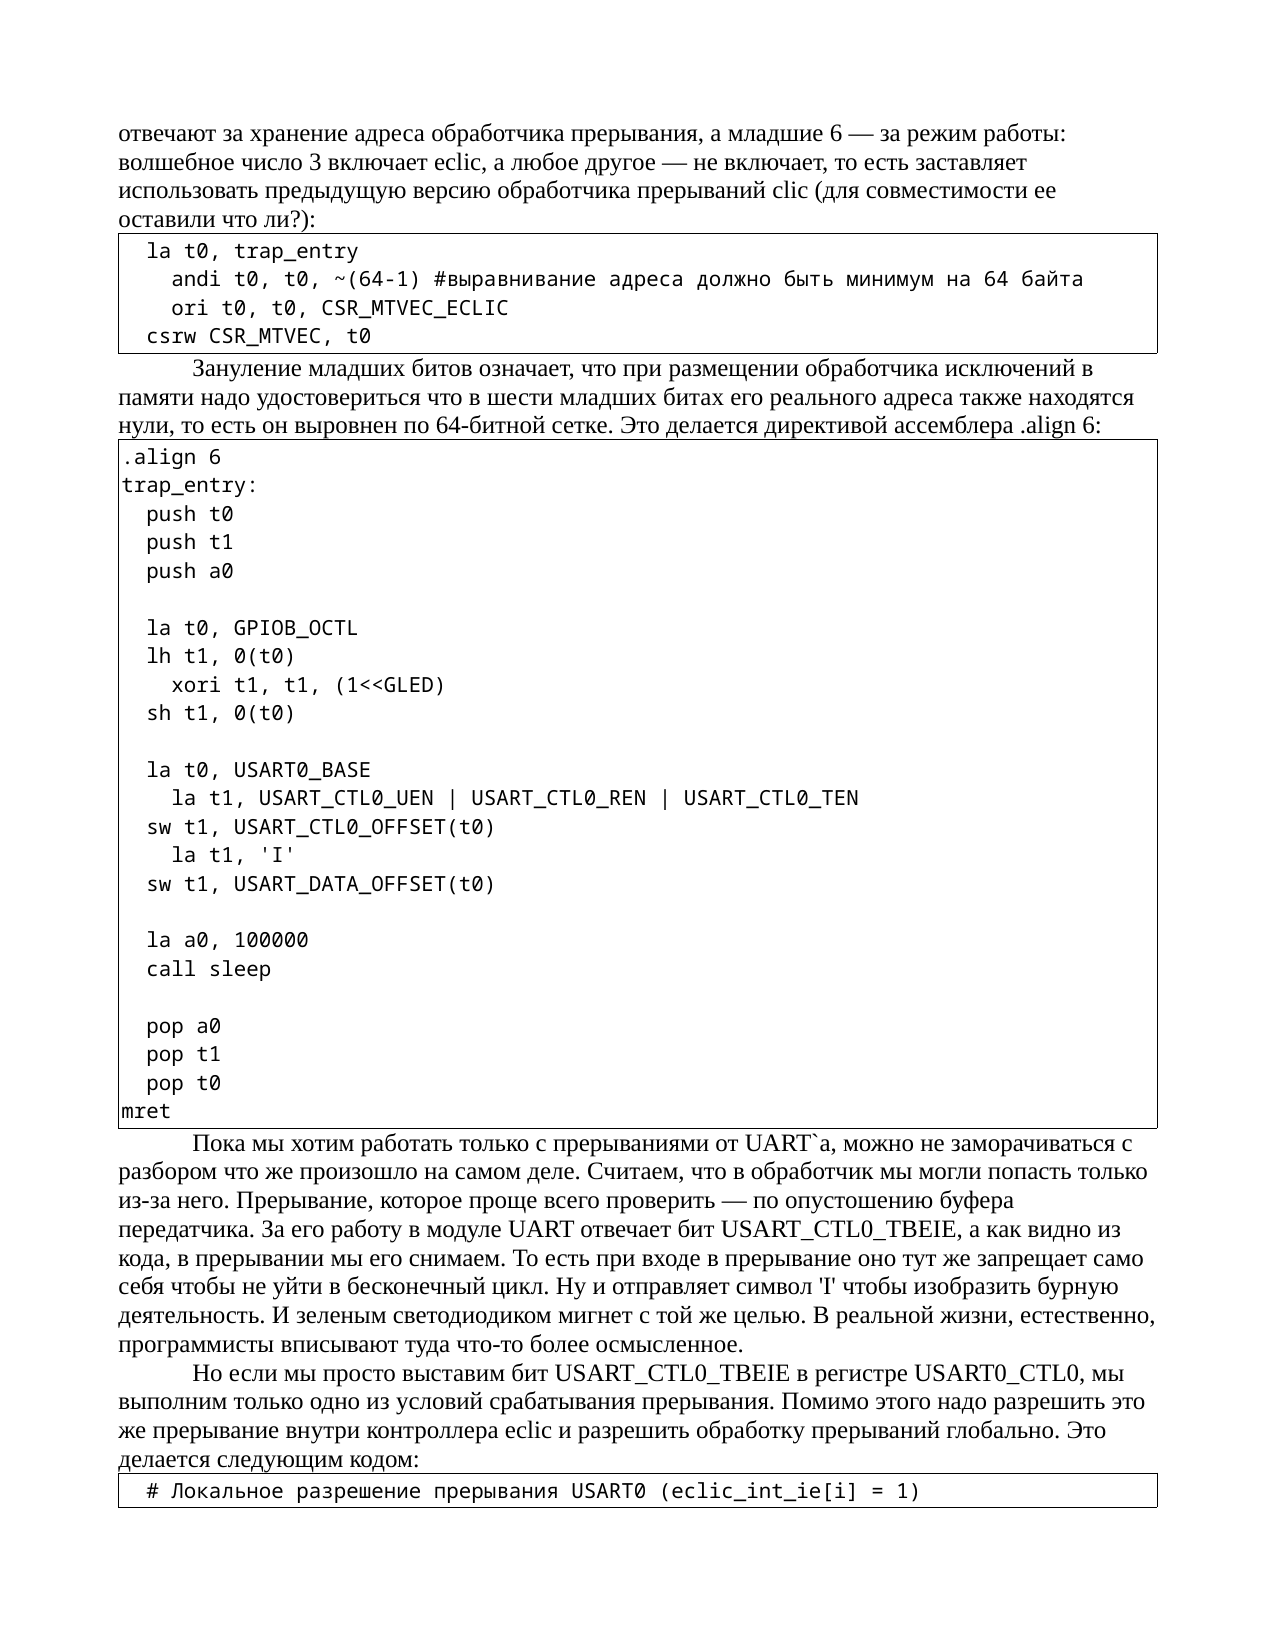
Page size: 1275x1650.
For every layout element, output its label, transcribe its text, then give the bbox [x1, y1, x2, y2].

text sh t1, 0(t0) [119, 695, 1157, 727]
text push t0 [119, 496, 1157, 524]
text ori t0, t0, CSR_MTVEC_ECLIC [119, 290, 1157, 318]
text call sleep [119, 951, 1157, 982]
text Пока мы хотим работать только с прерываниями от UART`а, можно не заморачиваться с разбором что же произошло на самом деле. Считаем, что в обработчик мы могли попасть только из-за него. Прерывание, которое проще всего проверить — по опустошению буфера передатчика. За его работу в модуле UART отвечает бит USART_CTL0_TBEIE, а как видно из кода, в прерывании мы его снимаем. То есть при входе в прерывание оно тут же запрещает само себя чтобы не уйти в бесконечный цикл. Ну и отправляет символ 'I' чтобы изобразить бурную деятельность. И зеленым светодиодиком мигнет с той же целью. В реальной жизни, естественно, программисты вписывают туда что-то более осмысленное. [118, 1129, 1157, 1358]
text csrw CSR_MTVEC, t0 [119, 318, 1157, 353]
text .align 6 [119, 440, 1157, 468]
text lh t1, 0(t0) [119, 638, 1157, 667]
text Зануление младших битов означает, что при размещении обработчика исключений в памяти надо удостовериться что в шести младших битах его реального адреса также находятся нули, то есть он выровнен по 64-битной сетке. Это делается директивой ассемблера .align 6: [118, 354, 1157, 439]
text andi t0, t0, ~(64-1) #выравнивание адреса должно быть минимум на 64 байта [119, 262, 1157, 290]
text sw t1, USART_CTL0_OFFSET(t0) [119, 809, 1157, 837]
text отвечают за хранение адреса обработчика прерывания, а младшие 6 — за режим работы: волшебное число 3 включает eclic, а любое другое — не включает, то есть заставляет использовать предыдущую версию обработчика прерываний clic (для совместимости ее оставили что ли?): [118, 118, 1157, 233]
text pop a0 [119, 1008, 1157, 1036]
text xori t1, t1, (1<<GLED) [119, 667, 1157, 695]
text pop t0 [119, 1065, 1157, 1093]
text # Локальное разрешение прерывания USART0 (eclic_int_ie[i] = 1) [119, 1474, 1157, 1507]
text push t1 [119, 524, 1157, 553]
text la t1, USART_CTL0_UEN | USART_CTL0_REN | USART_CTL0_TEN [119, 780, 1157, 809]
text la t0, USART0_BASE [119, 752, 1157, 780]
text mret [119, 1093, 1157, 1128]
text la t0, trap_entry [119, 234, 1157, 262]
text la t1, 'I' [119, 837, 1157, 866]
text sw t1, USART_DATA_OFFSET(t0) [119, 866, 1157, 897]
text la t0, GPIOB_OCTL [119, 610, 1157, 638]
text Но если мы просто выставим бит USART_CTL0_TBEIE в регистре USART0_CTL0, мы выполним только одно из условий срабатывания прерывания. Помимо этого надо разрешить это же прерывание внутри контроллера eclic и разрешить обработку прерываний глобально. Это делается следующим кодом: [118, 1358, 1157, 1473]
text push a0 [119, 553, 1157, 584]
text la a0, 100000 [119, 923, 1157, 951]
text pop t1 [119, 1036, 1157, 1065]
text trap_entry: [119, 468, 1157, 496]
